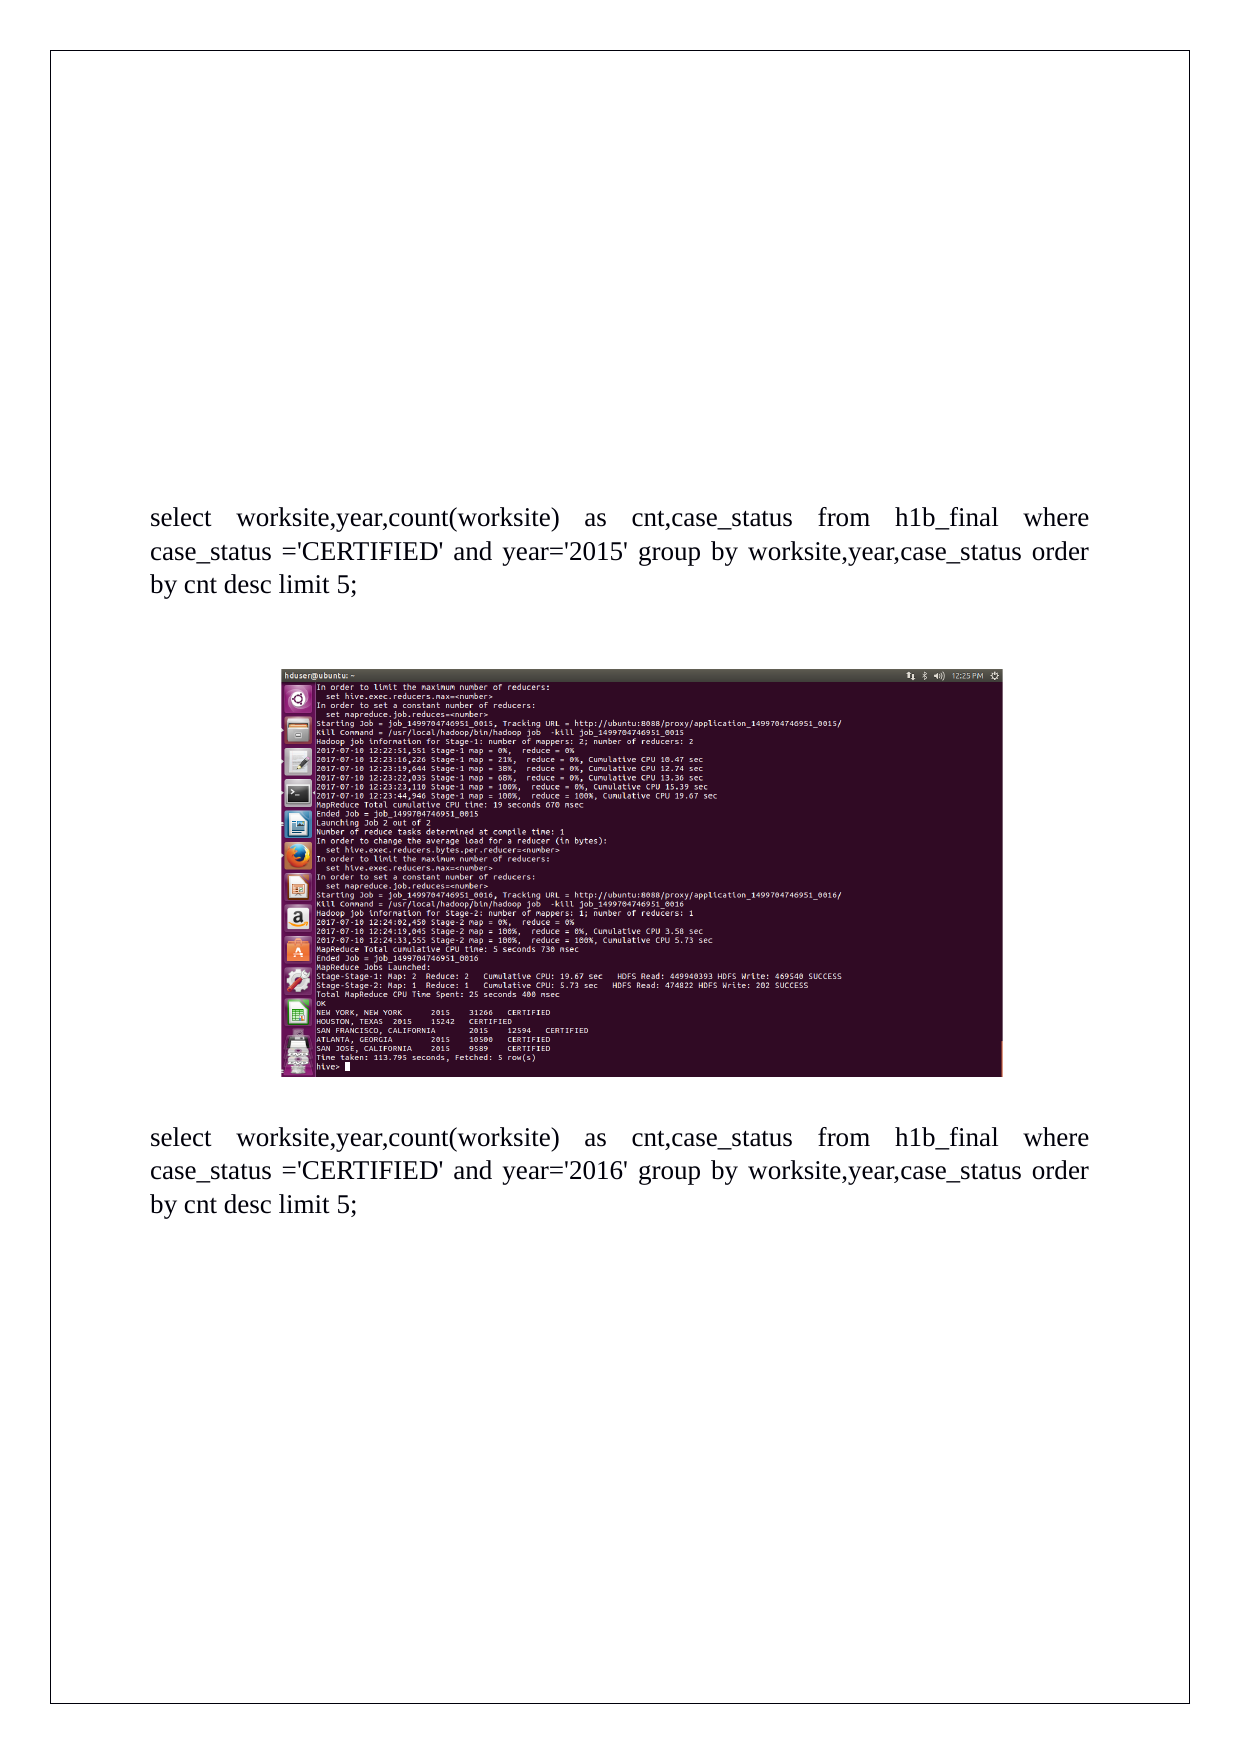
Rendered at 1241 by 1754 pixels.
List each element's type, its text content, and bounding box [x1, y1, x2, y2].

text select worksite,year,count(worksite) as cnt,case_status from h1b_final where case_status ='CERTIFIED' and year='2016' group by worksite,year,case_status order by cnt desc limit 5; [150, 1121, 1090, 1219]
text select worksite,year,count(worksite) as cnt,case_status from h1b_final where case_status ='CERTIFIED' and year='2015' group by worksite,year,case_status order by cnt desc limit 5; [150, 501, 1090, 600]
picture [281, 669, 1003, 1077]
